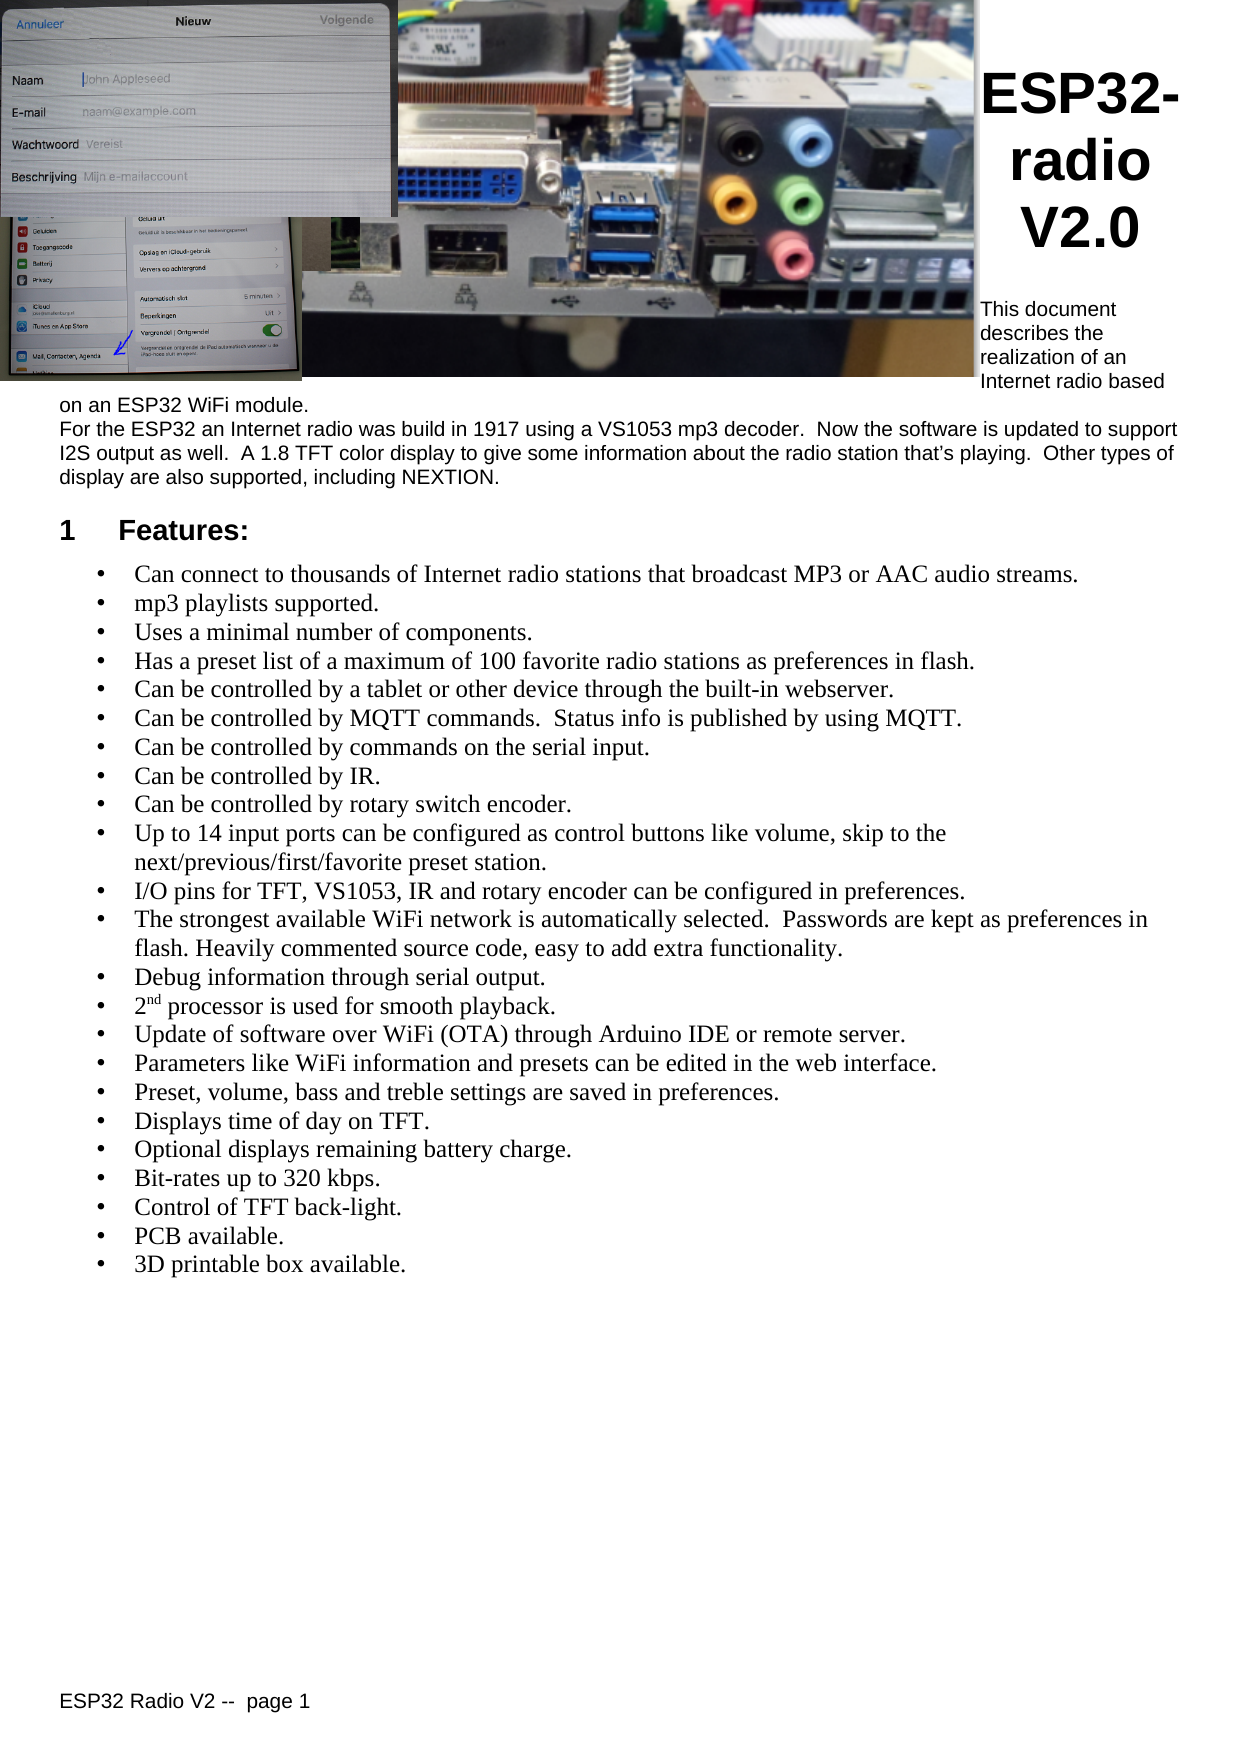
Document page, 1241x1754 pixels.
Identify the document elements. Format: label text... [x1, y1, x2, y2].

list Bit-rates up to 320 kbps. [97, 1163, 1181, 1192]
subtitle Features: [59, 513, 1181, 547]
list Up to 14 input ports can be configured as control buttons like volume, skip to the next/previous/first/favorite preset station. [97, 818, 1181, 876]
list I/O pins for TFT, VS1053, IR and rotary encoder can be configured in preferences. [97, 876, 1181, 904]
list Can be controlled by MQTT commands. Status info is published by using MQTT. [97, 703, 1181, 732]
list Can be controlled by IR. [97, 761, 1181, 789]
list Can be controlled by rotary switch encoder. [97, 789, 1181, 818]
list Can be controlled by commands on the serial input. [97, 732, 1181, 761]
list 3D printable box available. [97, 1249, 1181, 1278]
list Preset, volume, bass and treble settings are saved in preferences. [97, 1077, 1181, 1106]
list Control of TFT back-light. [97, 1192, 1181, 1221]
list Parameters like WiFi information and presets can be edited in the web interface. [97, 1048, 1181, 1077]
list PCB available. [97, 1221, 1181, 1249]
text ESP32-radio V2.0 [980, 59, 1181, 260]
list Uses a minimal number of components. [97, 617, 1181, 646]
list The strongest available WiFi network is automatically selected. Passwords are kept as preferences in flash. Heavily commented source code, easy to add extra functionality. [97, 904, 1181, 962]
list mp3 playlists supported. [97, 588, 1181, 617]
list Optional displays remaining battery charge. [97, 1134, 1181, 1163]
list Can connect to thousands of Internet radio stations that broadcast MP3 or AAC audio streams. [97, 559, 1181, 588]
list Debug information through serial output. [97, 962, 1181, 991]
list Has a preset list of a maximum of 100 favorite radio stations as preferences in flash. [97, 646, 1181, 674]
list Can be controlled by a tablet or other device through the built-in webserver. [97, 674, 1181, 703]
picture [0, 0, 980, 381]
list 2nd processor is used for smooth playback. [97, 991, 1181, 1019]
list Update of software over WiFi (OTA) through Arduino IDE or remote server. [97, 1019, 1181, 1048]
list Displays time of day on TFT. [97, 1106, 1181, 1134]
text This document describes the realization of an Internet radio based on an ESP32 WiFi module. For the ESP32 an Internet radio was build in 1917 using a VS1053 mp3 decoder. Now the software is updated to support I2S output as well. A 1.8 TFT color display to give some information about the radio station that’s playing. Other types of display are also supported, including NEXTION. [59, 297, 1181, 488]
